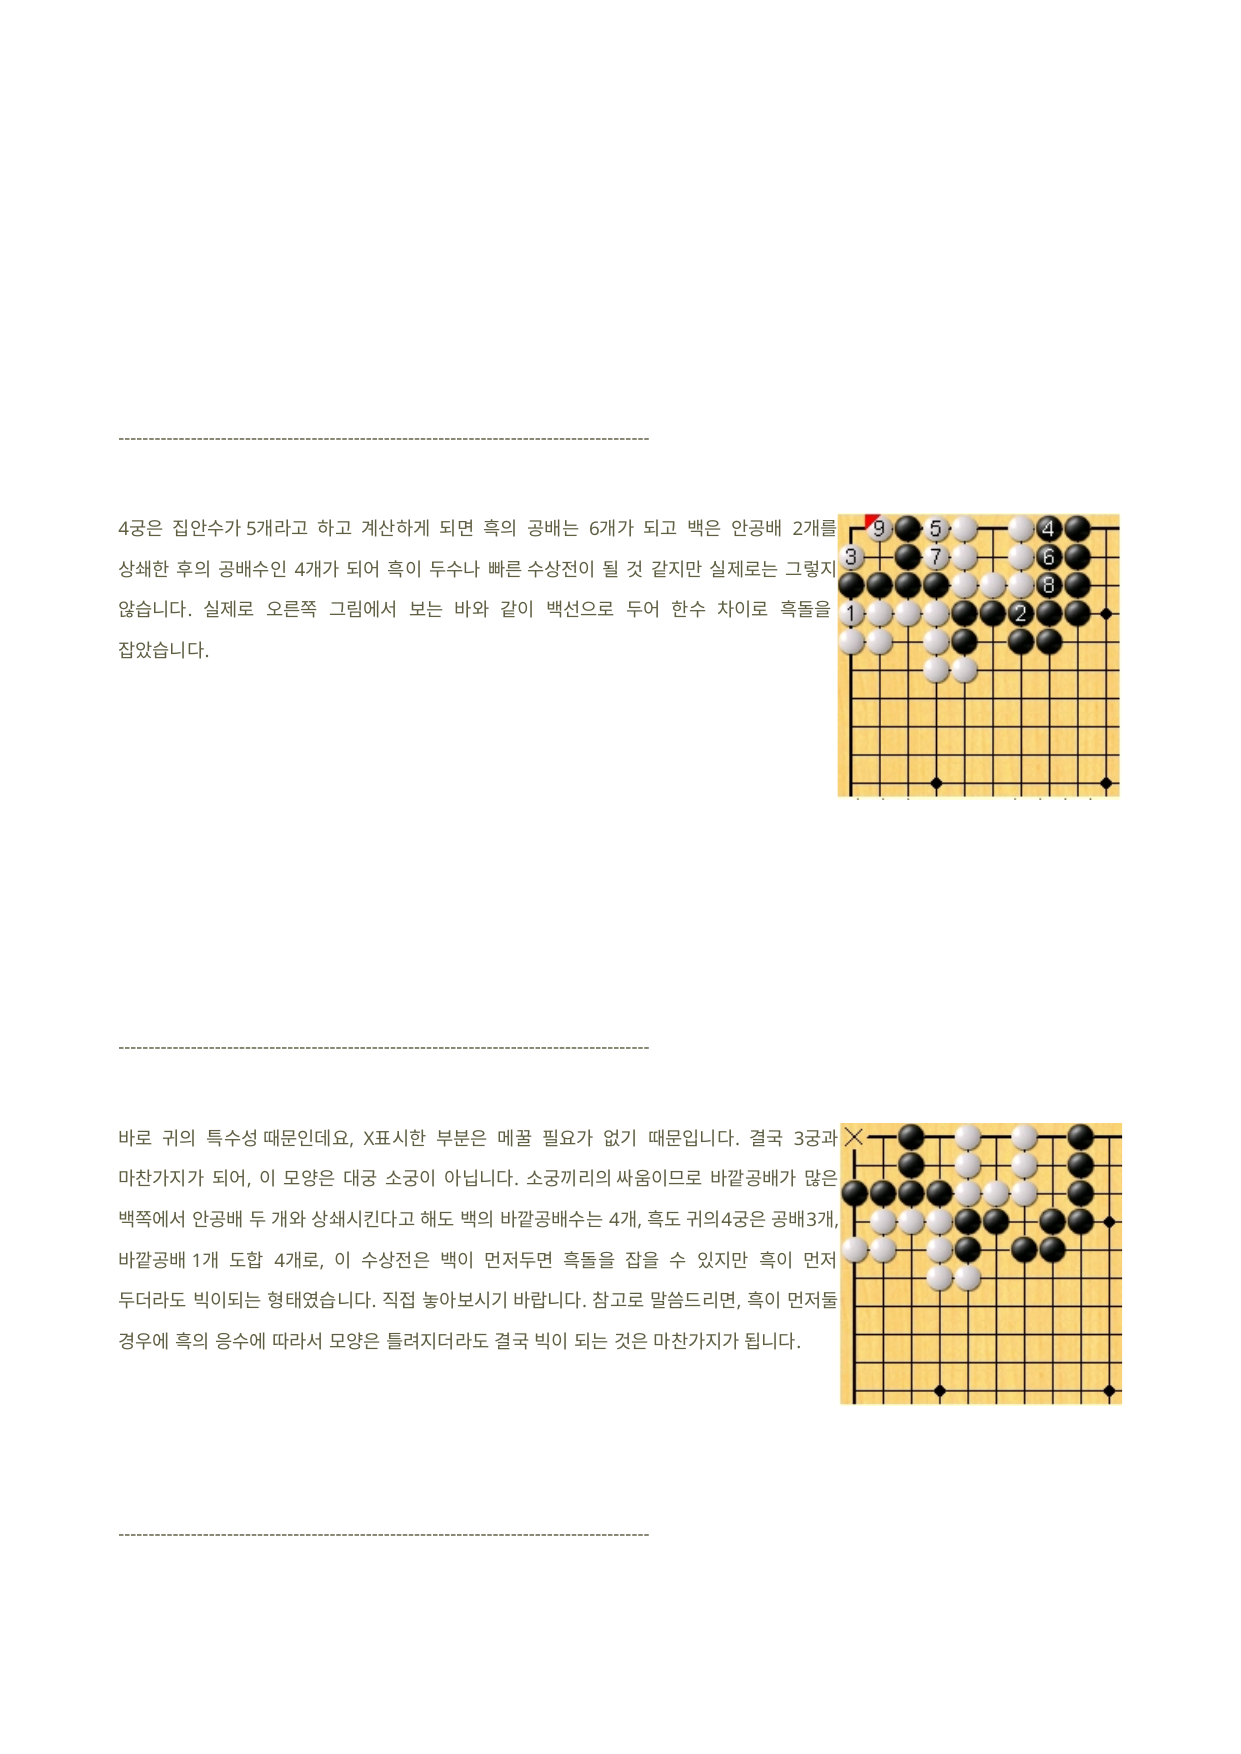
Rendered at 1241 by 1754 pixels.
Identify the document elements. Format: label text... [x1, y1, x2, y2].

text 바로 귀의 특수성 때문인데요, X표시한 부분은 메꿀 필요가 없기 때문입니다. 결국 3궁과 마찬가지가 되어, 이 모양은 대궁 소궁이 아닙니다. 소궁끼리의 싸움이므로 바깥공배가 많은 백쪽에서 안공배 두 개와 상쇄시킨다고 해도 백의 바깥공배수는 4개, 흑도 귀의4궁은 공배3개, 바깥공배 1개 도합 4개로, 이 수상전은 백이 먼저두면 흑돌을 잡을 수 있지만 흑이 먼저 두더라도 빅이되는 형태였습니다. 직접 놓아보시기 바랍니다. 참고로 말씀드리면, 흑이 먼저둘 경우에 흑의 응수에 따라서 모양은 틀려지더라도 결국 빅이 되는 것은 마찬가지가 됩니다. [118, 1123, 839, 1354]
picture [837, 513, 1123, 800]
text ---------------------------------------------------------------------------------------- [118, 1521, 1122, 1546]
picture [839, 1123, 1123, 1406]
text ---------------------------------------------------------------------------------------- [118, 424, 1122, 450]
text 4궁은 집안수가 5개라고 하고 계산하게 되면 흑의 공배는 6개가 되고 백은 안공배 2개를 상쇄한 후의 공배수인 4개가 되어 흑이 두수나 빠른 수상전이 될 것 같지만 실제로는 그렇지 않습니다. 실제로 오른쪽 그림에서 보는 바와 같이 백선으로 두어 한수 차이로 흑돌을 잡았습니다. [118, 514, 837, 663]
text ---------------------------------------------------------------------------------------- [118, 1034, 1122, 1059]
